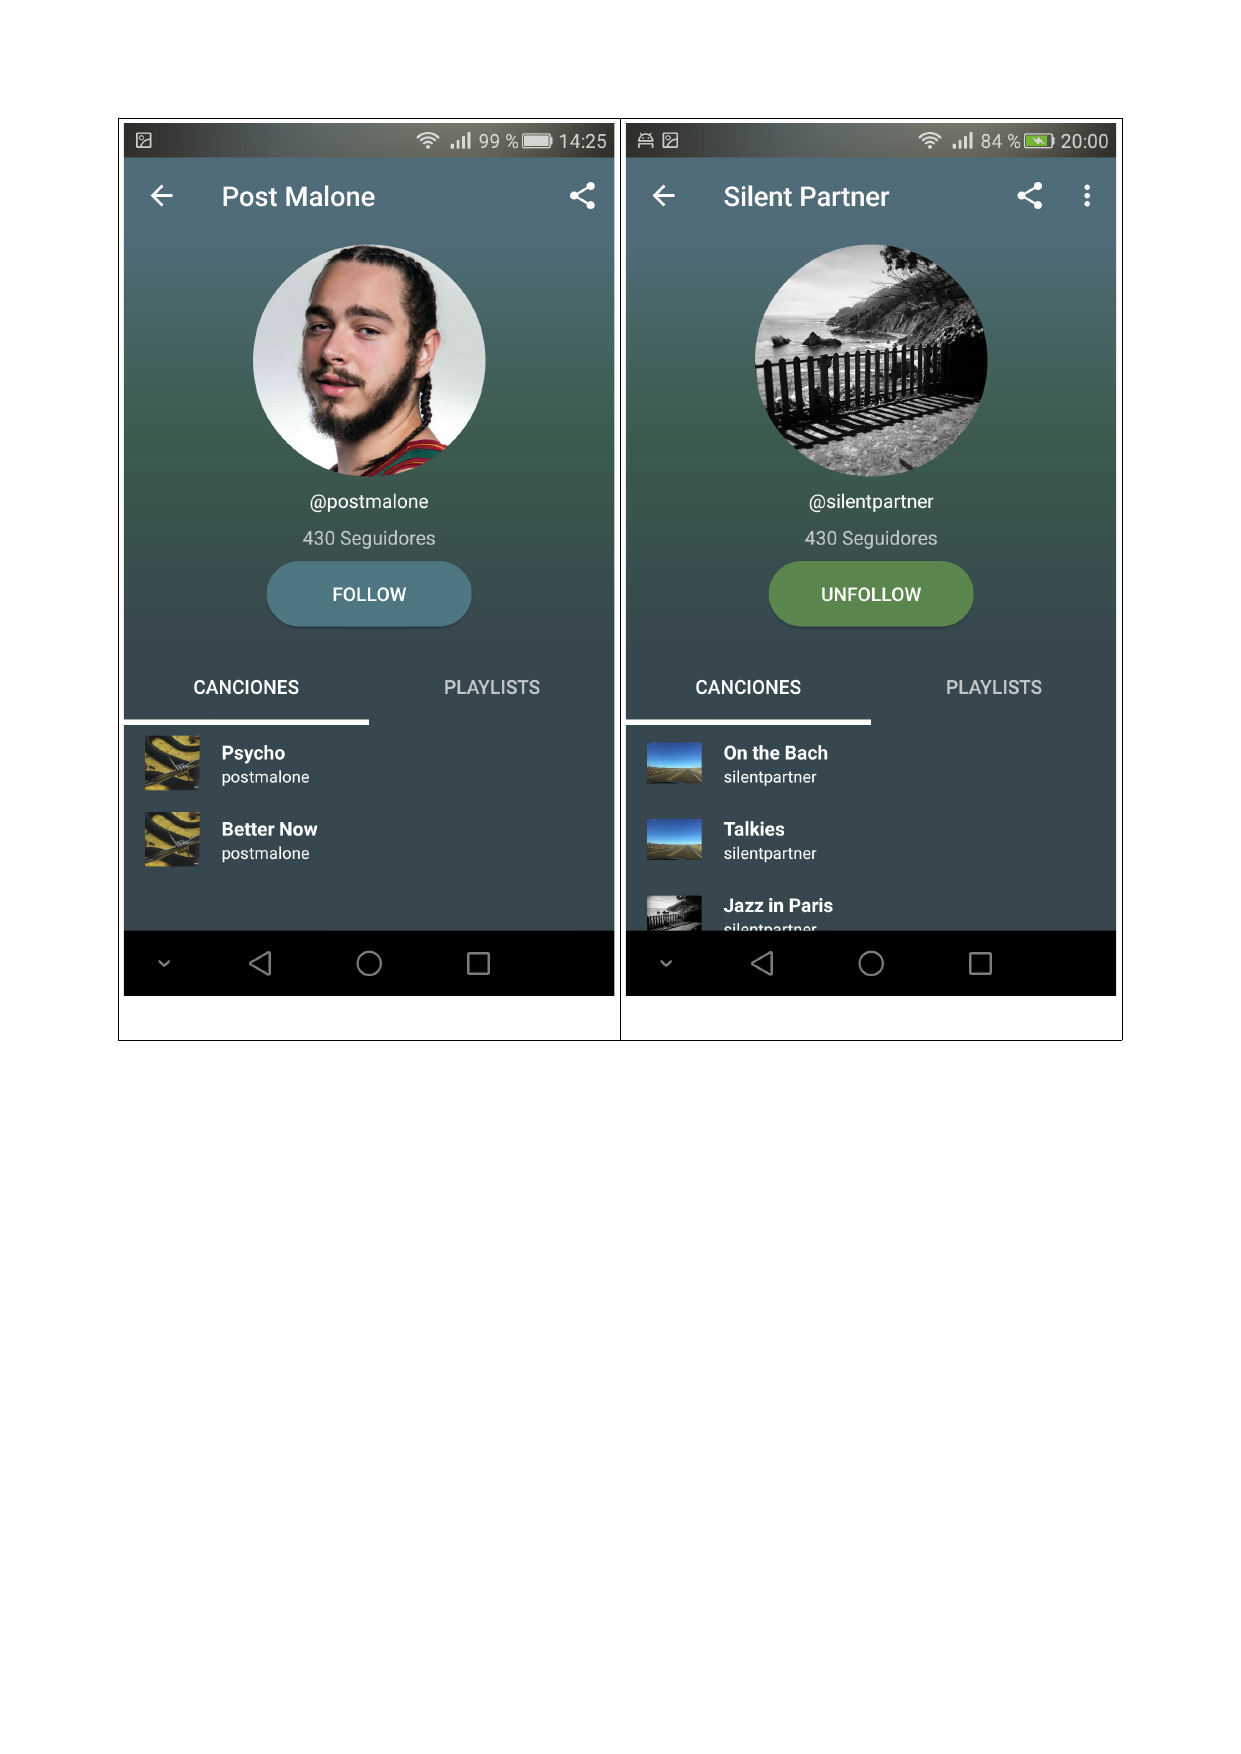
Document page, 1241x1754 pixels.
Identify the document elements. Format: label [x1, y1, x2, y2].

table_cell [621, 119, 1122, 1040]
table_cell [119, 119, 620, 1040]
picture [625, 123, 1117, 996]
picture [123, 123, 615, 996]
